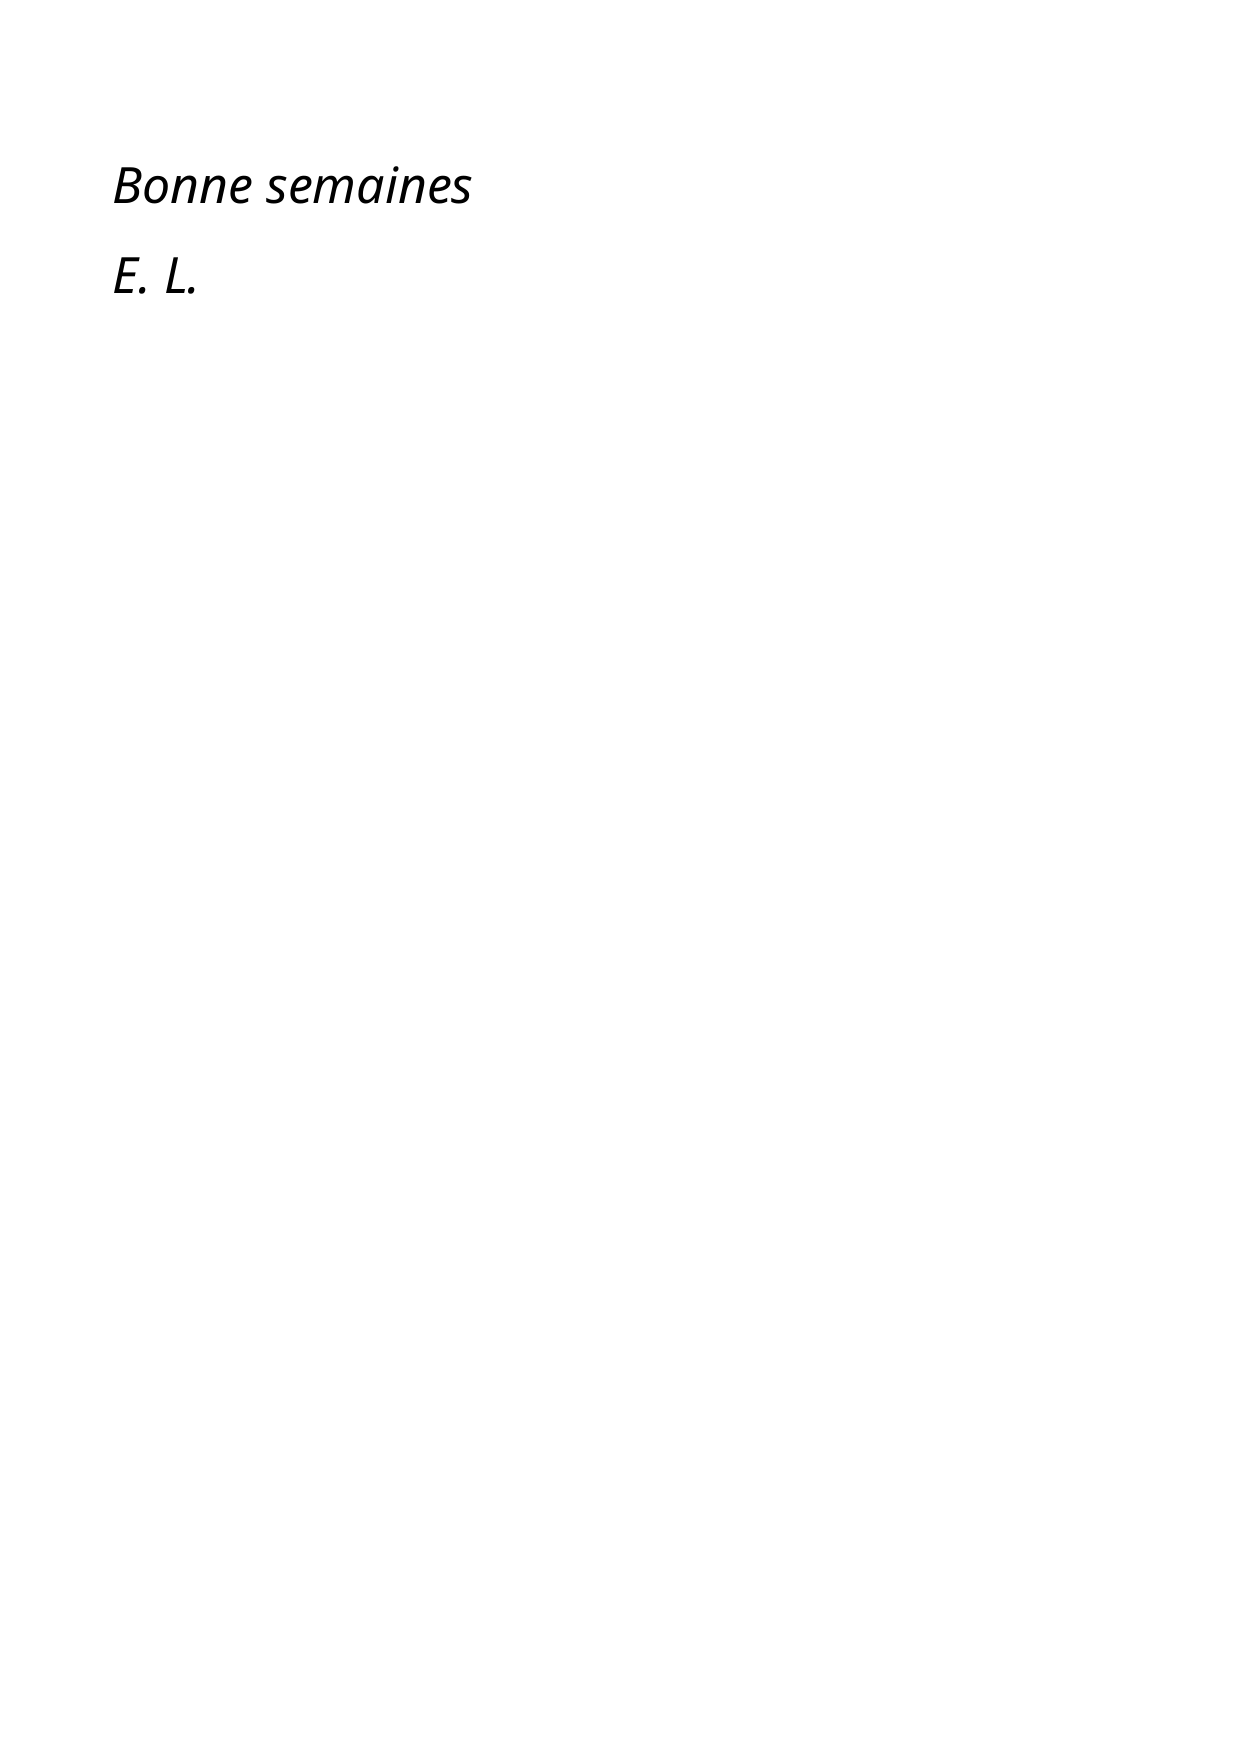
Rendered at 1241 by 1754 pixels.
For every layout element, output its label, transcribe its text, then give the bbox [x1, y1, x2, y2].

text E. L. [112, 239, 1128, 308]
text Bonne semaines [112, 150, 1128, 218]
